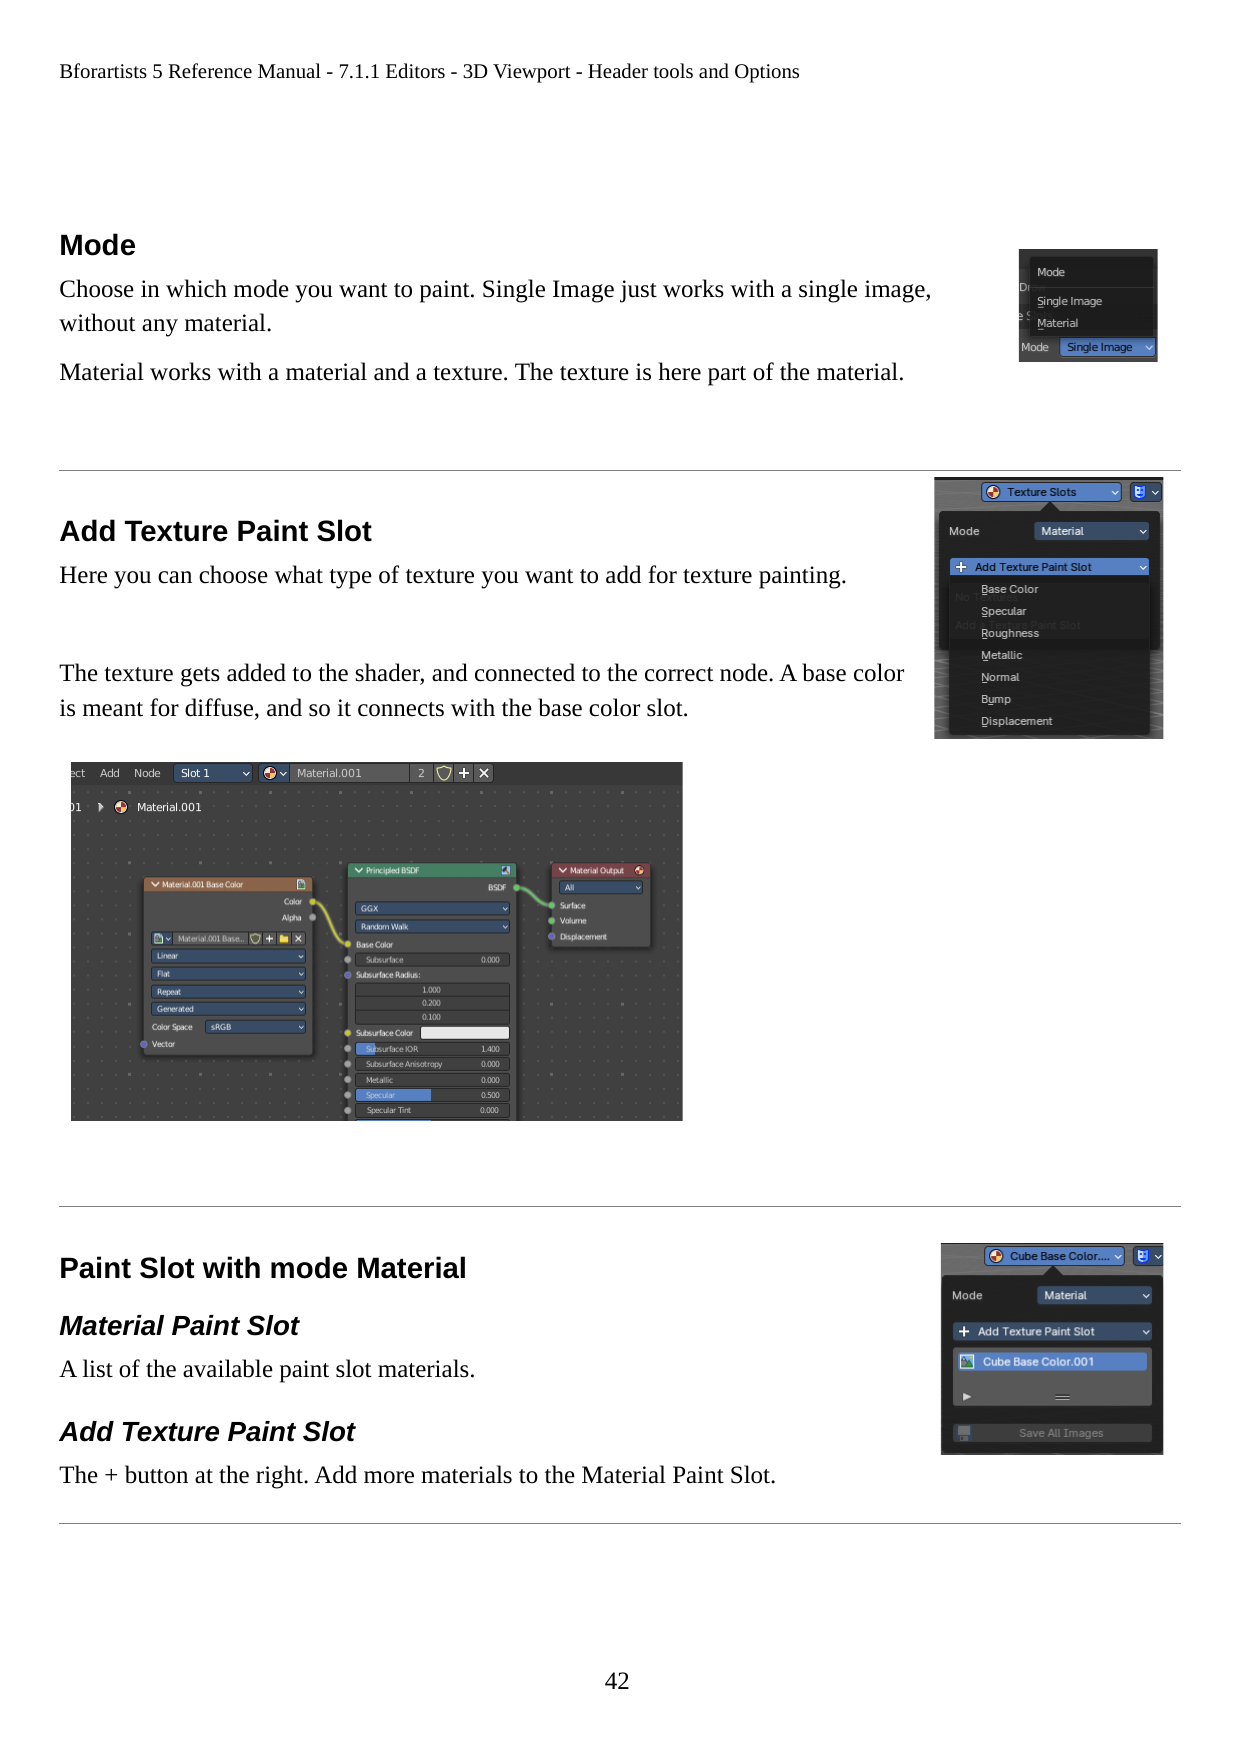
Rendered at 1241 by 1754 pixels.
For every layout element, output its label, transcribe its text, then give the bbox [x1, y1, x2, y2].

text Here you can choose what type of texture you want to add for texture painting. [59, 560, 934, 589]
text Choose in which mode you want to paint. Single Image just works with a single image, without any material. [59, 274, 1018, 337]
picture [1018, 249, 1158, 362]
text A list of the available paint slot materials. [59, 1354, 940, 1383]
subtitle [1164, 1309, 1181, 1341]
subtitle Add Texture Paint Slot [59, 1415, 940, 1447]
text Material works with a material and a texture. The texture is here part of the material. [59, 357, 1181, 386]
picture [940, 1243, 1164, 1455]
picture [71, 762, 683, 1121]
subtitle Mode [59, 227, 1181, 261]
picture [934, 477, 1164, 739]
subtitle Add Texture Paint Slot [59, 514, 934, 548]
subtitle [1164, 1415, 1181, 1447]
subtitle Paint Slot with mode Material [59, 1251, 940, 1284]
text The texture gets added to the shader, and connected to the correct node. A base color is meant for diffuse, and so it connects with the base color slot. [59, 658, 934, 722]
subtitle [1164, 514, 1181, 548]
text The + button at the right. Add more materials to the Material Paint Slot. [59, 1460, 1181, 1488]
subtitle Material Paint Slot [59, 1309, 940, 1341]
